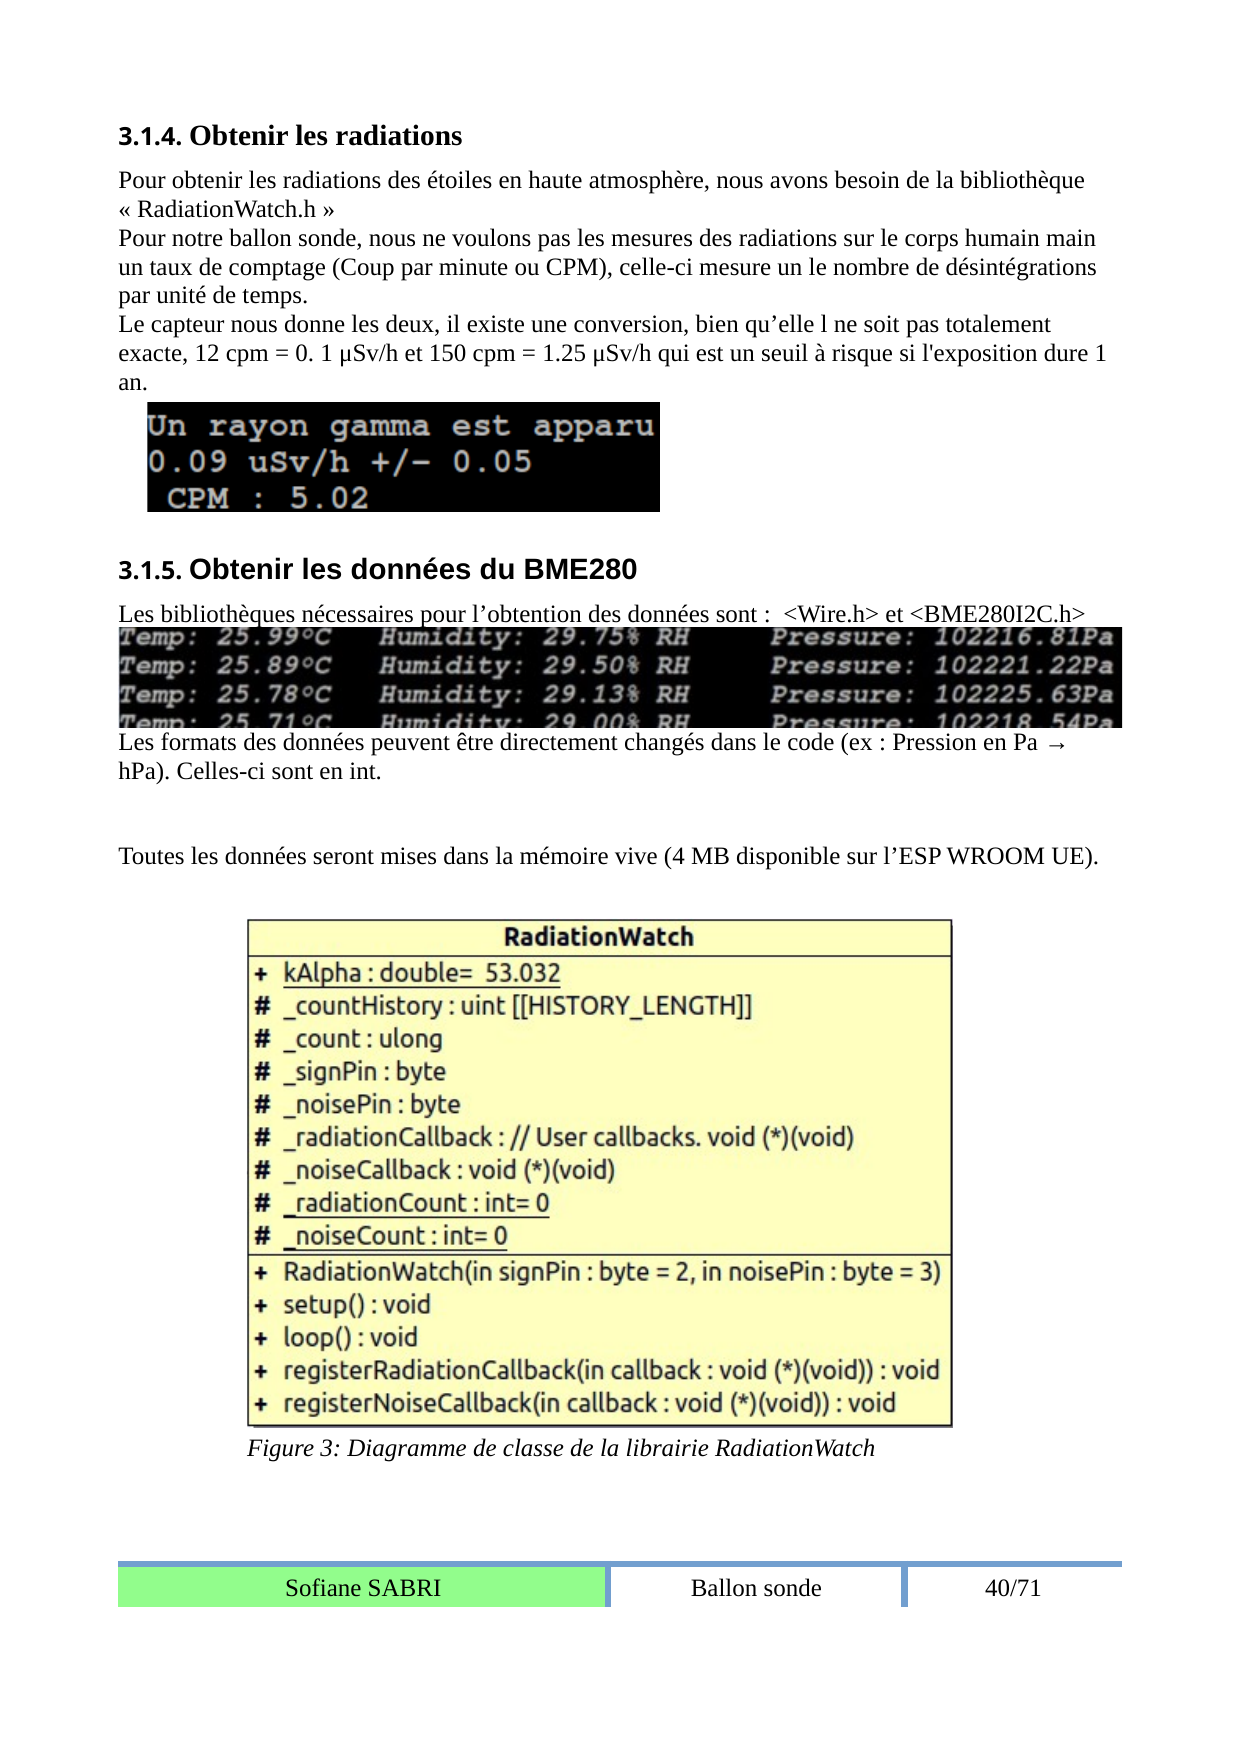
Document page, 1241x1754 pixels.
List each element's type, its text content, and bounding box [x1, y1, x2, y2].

subtitle Obtenir les radiations [118, 118, 1122, 153]
picture [147, 402, 660, 512]
text Toutes les données seront mises dans la mémoire vive (4 MB disponible sur l’ESP WROOM UE). [118, 841, 1122, 870]
picture [118, 627, 1123, 728]
picture [246, 918, 953, 1428]
subtitle Obtenir les données du BME280 [118, 552, 1122, 586]
text Les bibliothèques nécessaires pour l’obtention des données sont : <Wire.h> et <BME280I2C.h> [118, 599, 1122, 627]
text Pour obtenir les radiations des étoiles en haute atmosphère, nous avons besoin de la bibliothèque « RadiationWatch.h » [118, 165, 1122, 223]
text Le capteur nous donne les deux, il existe une conversion, bien qu’elle l ne soit pas totalement exacte, 12 cpm = 0. 1 μSv/h et 150 cpm = 1.25 μSv/h qui est un seuil à risque si l'exposition dure 1 an. [118, 309, 1122, 395]
text Les formats des données peuvent être directement changés dans le code (ex : Pression en Pa → hPa). Celles-ci sont en int. [118, 728, 1122, 785]
text Pour notre ballon sonde, nous ne voulons pas les mesures des radiations sur le corps humain main un taux de comptage (Coup par minute ou CPM), celle-ci mesure un le nombre de désintégrations par unité de temps. [118, 223, 1122, 309]
text Figure 3: Diagramme de classe de la librairie RadiationWatch [247, 1428, 953, 1462]
